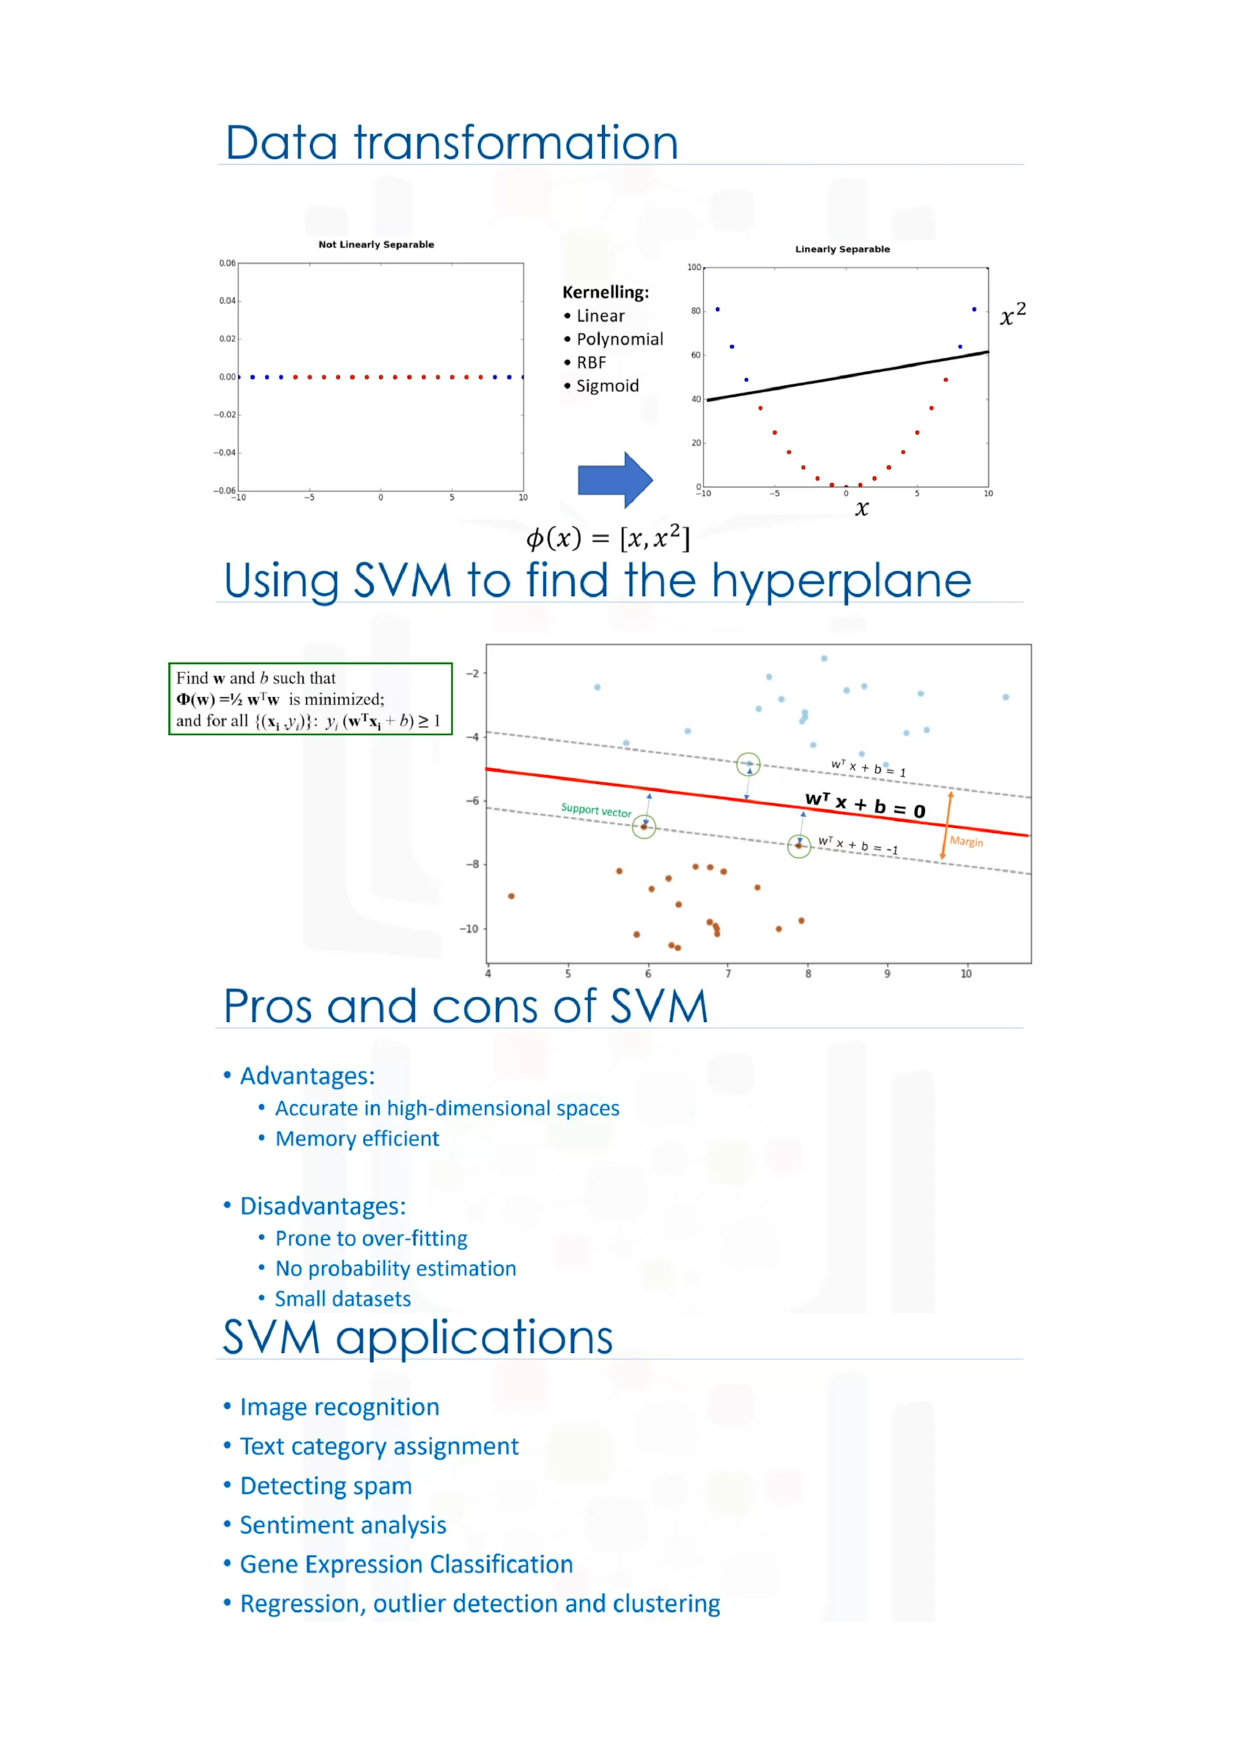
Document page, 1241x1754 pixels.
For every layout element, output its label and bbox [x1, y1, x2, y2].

picture [118, 118, 1123, 1622]
